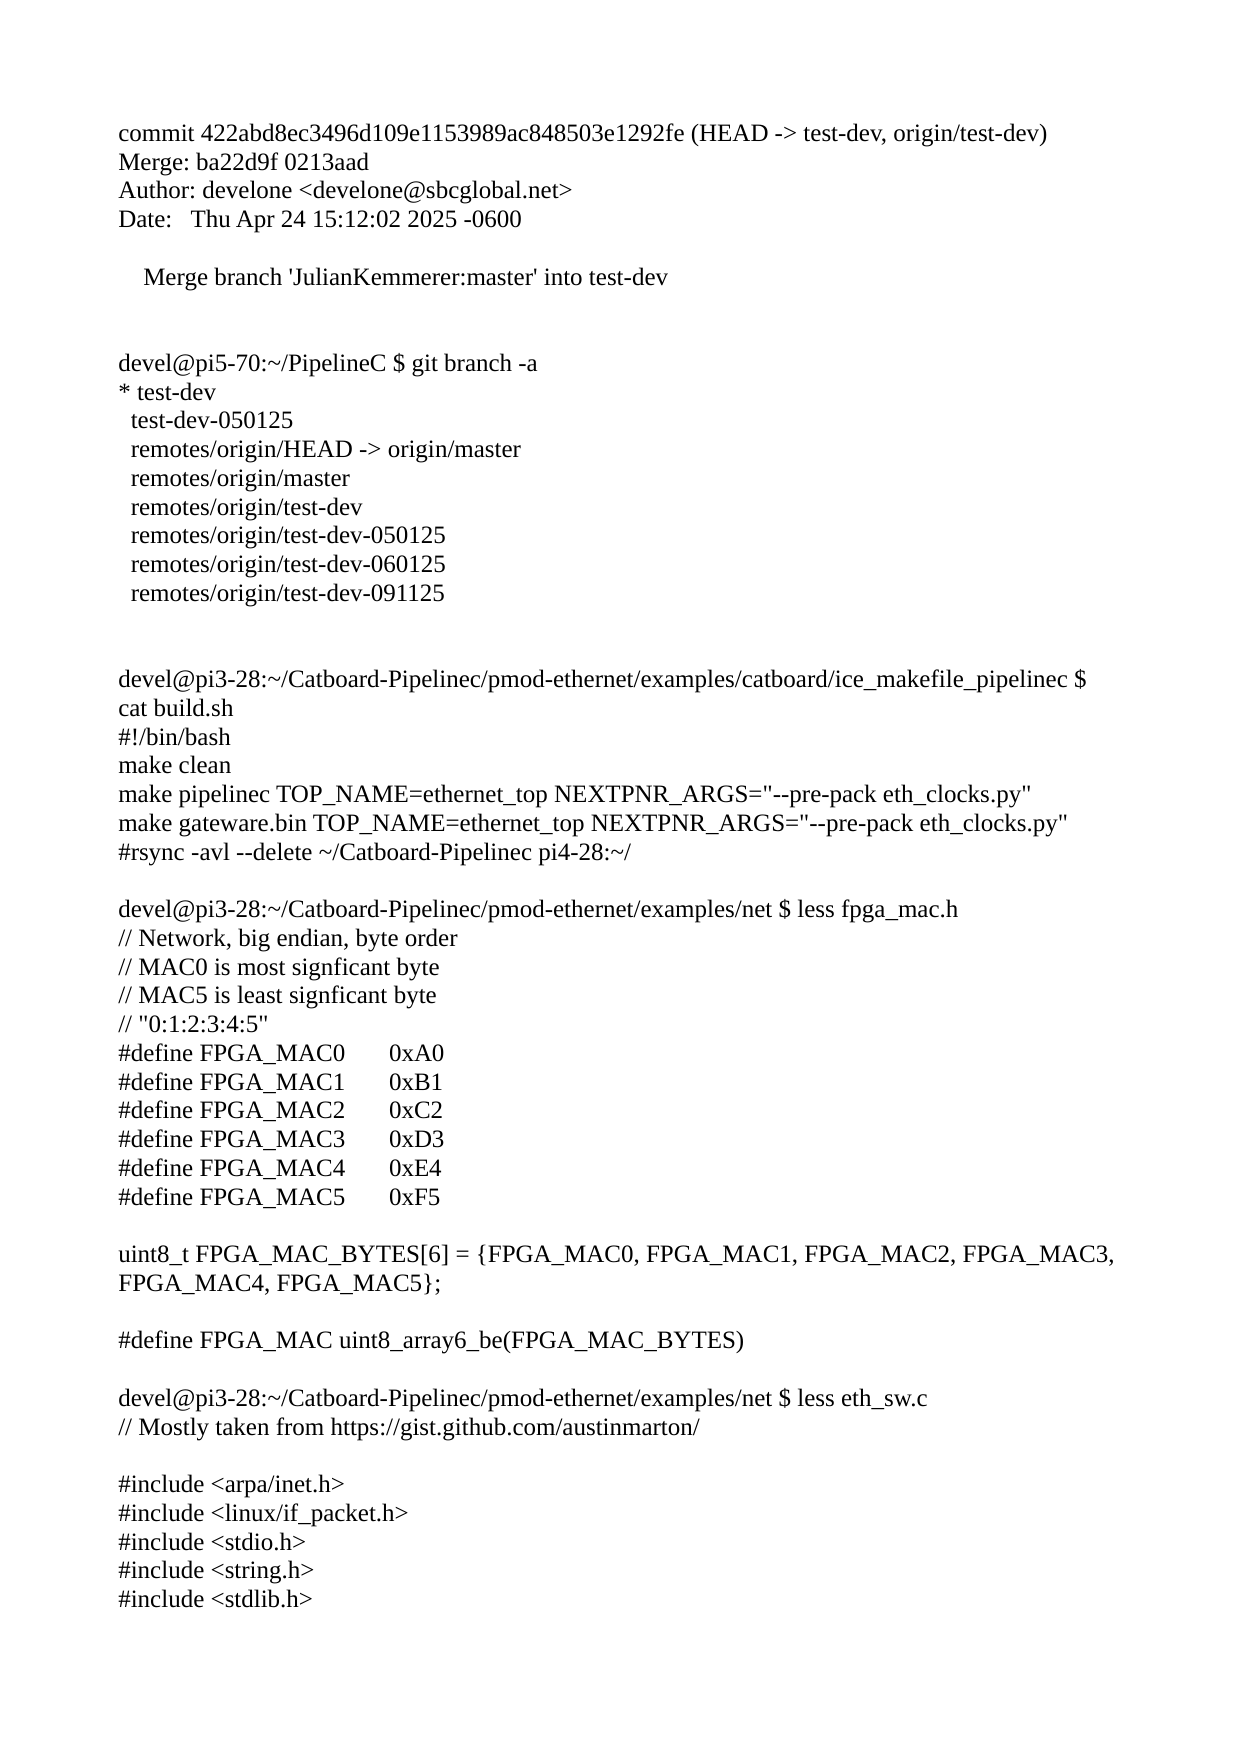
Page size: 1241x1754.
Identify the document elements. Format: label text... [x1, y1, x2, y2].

text // Network, big endian, byte order [118, 923, 1122, 952]
text remotes/origin/test-dev [118, 492, 1122, 521]
text remotes/origin/test-dev-091125 [118, 578, 1122, 607]
text commit 422abd8ec3496d109e1153989ac848503e1292fe (HEAD -> test-dev, origin/test-dev) [118, 118, 1122, 147]
text make clean [118, 751, 1122, 779]
text #include <linux/if_packet.h> [118, 1498, 1122, 1527]
text remotes/origin/master [118, 463, 1122, 492]
text make gateware.bin TOP_NAME=ethernet_top NEXTPNR_ARGS="--pre-pack eth_clocks.py" [118, 808, 1122, 837]
text uint8_t FPGA_MAC_BYTES[6] = {FPGA_MAC0, FPGA_MAC1, FPGA_MAC2, FPGA_MAC3, FPGA_MAC4, FPGA_MAC5}; [118, 1239, 1122, 1297]
text // "0:1:2:3:4:5" [118, 1009, 1122, 1038]
text devel@pi5-70:~/PipelineC $ git branch -a [118, 348, 1122, 377]
text #include <string.h> [118, 1556, 1122, 1584]
text #define FPGA_MAC uint8_array6_be(FPGA_MAC_BYTES) [118, 1326, 1122, 1354]
text #define FPGA_MAC4 0xE4 [118, 1153, 1122, 1182]
text Merge branch 'JulianKemmerer:master' into test-dev [118, 262, 1122, 291]
text // MAC5 is least signficant byte [118, 981, 1122, 1009]
text make pipelinec TOP_NAME=ethernet_top NEXTPNR_ARGS="--pre-pack eth_clocks.py" [118, 779, 1122, 808]
text #define FPGA_MAC3 0xD3 [118, 1124, 1122, 1153]
text #define FPGA_MAC0 0xA0 [118, 1038, 1122, 1067]
text devel@pi3-28:~/Catboard-Pipelinec/pmod-ethernet/examples/net $ less fpga_mac.h [118, 894, 1122, 923]
text remotes/origin/test-dev-060125 [118, 549, 1122, 578]
text // Mostly taken from https://gist.github.com/austinmarton/ [118, 1412, 1122, 1441]
text * test-dev [118, 377, 1122, 406]
text remotes/origin/HEAD -> origin/master [118, 434, 1122, 463]
text #include <arpa/inet.h> [118, 1469, 1122, 1498]
text #define FPGA_MAC5 0xF5 [118, 1182, 1122, 1211]
text #define FPGA_MAC1 0xB1 [118, 1067, 1122, 1096]
text Author: develone <develone@sbcglobal.net> [118, 176, 1122, 204]
text #include <stdio.h> [118, 1527, 1122, 1556]
text #define FPGA_MAC2 0xC2 [118, 1096, 1122, 1124]
text // MAC0 is most signficant byte [118, 952, 1122, 981]
text devel@pi3-28:~/Catboard-Pipelinec/pmod-ethernet/examples/net $ less eth_sw.c [118, 1383, 1122, 1412]
text Date: Thu Apr 24 15:12:02 2025 -0600 [118, 204, 1122, 233]
text #rsync -avl --delete ~/Catboard-Pipelinec pi4-28:~/ [118, 837, 1122, 866]
text #!/bin/bash [118, 722, 1122, 751]
text remotes/origin/test-dev-050125 [118, 521, 1122, 549]
text test-dev-050125 [118, 406, 1122, 434]
text Merge: ba22d9f 0213aad [118, 147, 1122, 176]
text devel@pi3-28:~/Catboard-Pipelinec/pmod-ethernet/examples/catboard/ice_makefile_pipelinec $ cat build.sh [118, 664, 1122, 722]
text #include <stdlib.h> [118, 1584, 1122, 1613]
